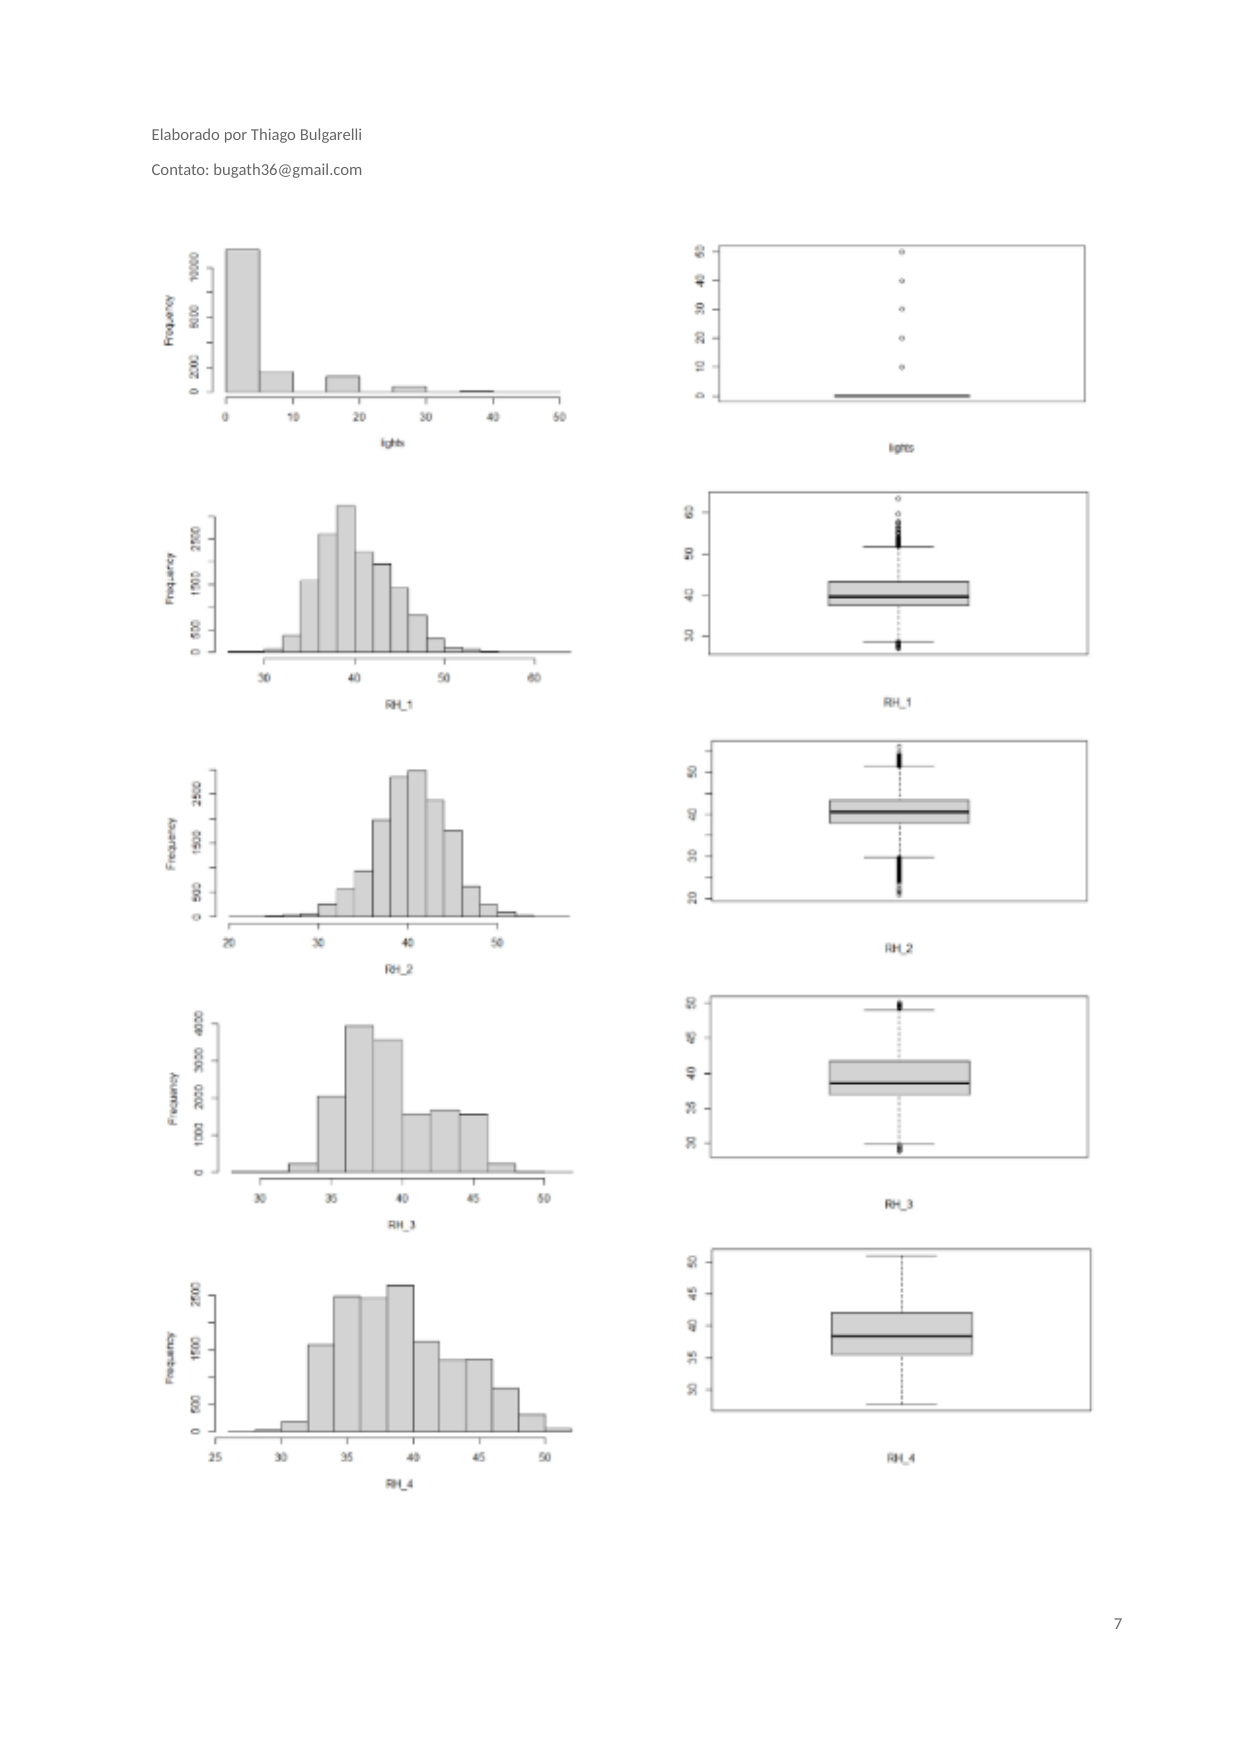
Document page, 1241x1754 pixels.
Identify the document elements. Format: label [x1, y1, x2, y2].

picture [131, 209, 1109, 1494]
